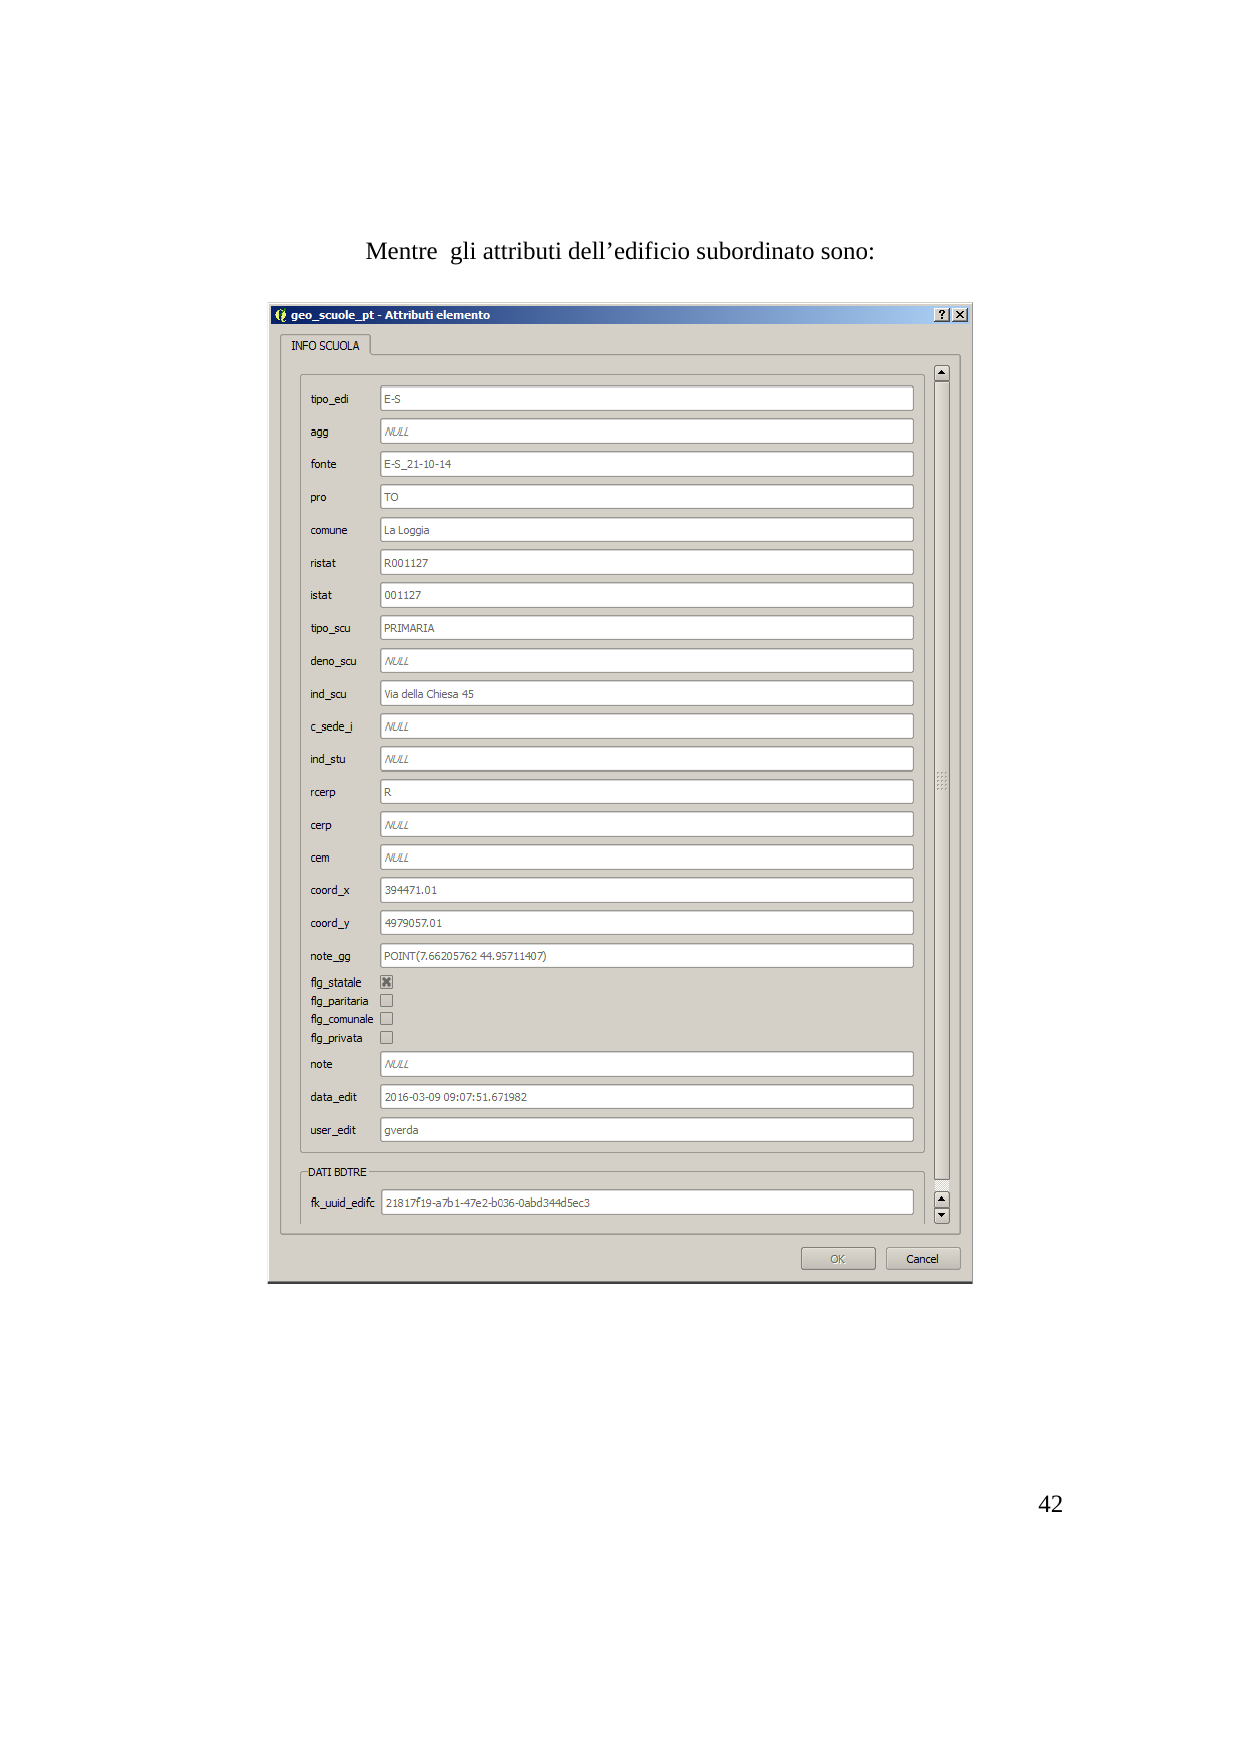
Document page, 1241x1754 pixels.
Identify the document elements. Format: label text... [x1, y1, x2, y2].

text Mentre gli attributi dell’edificio subordinato sono: [177, 236, 1063, 265]
picture [267, 302, 973, 1284]
